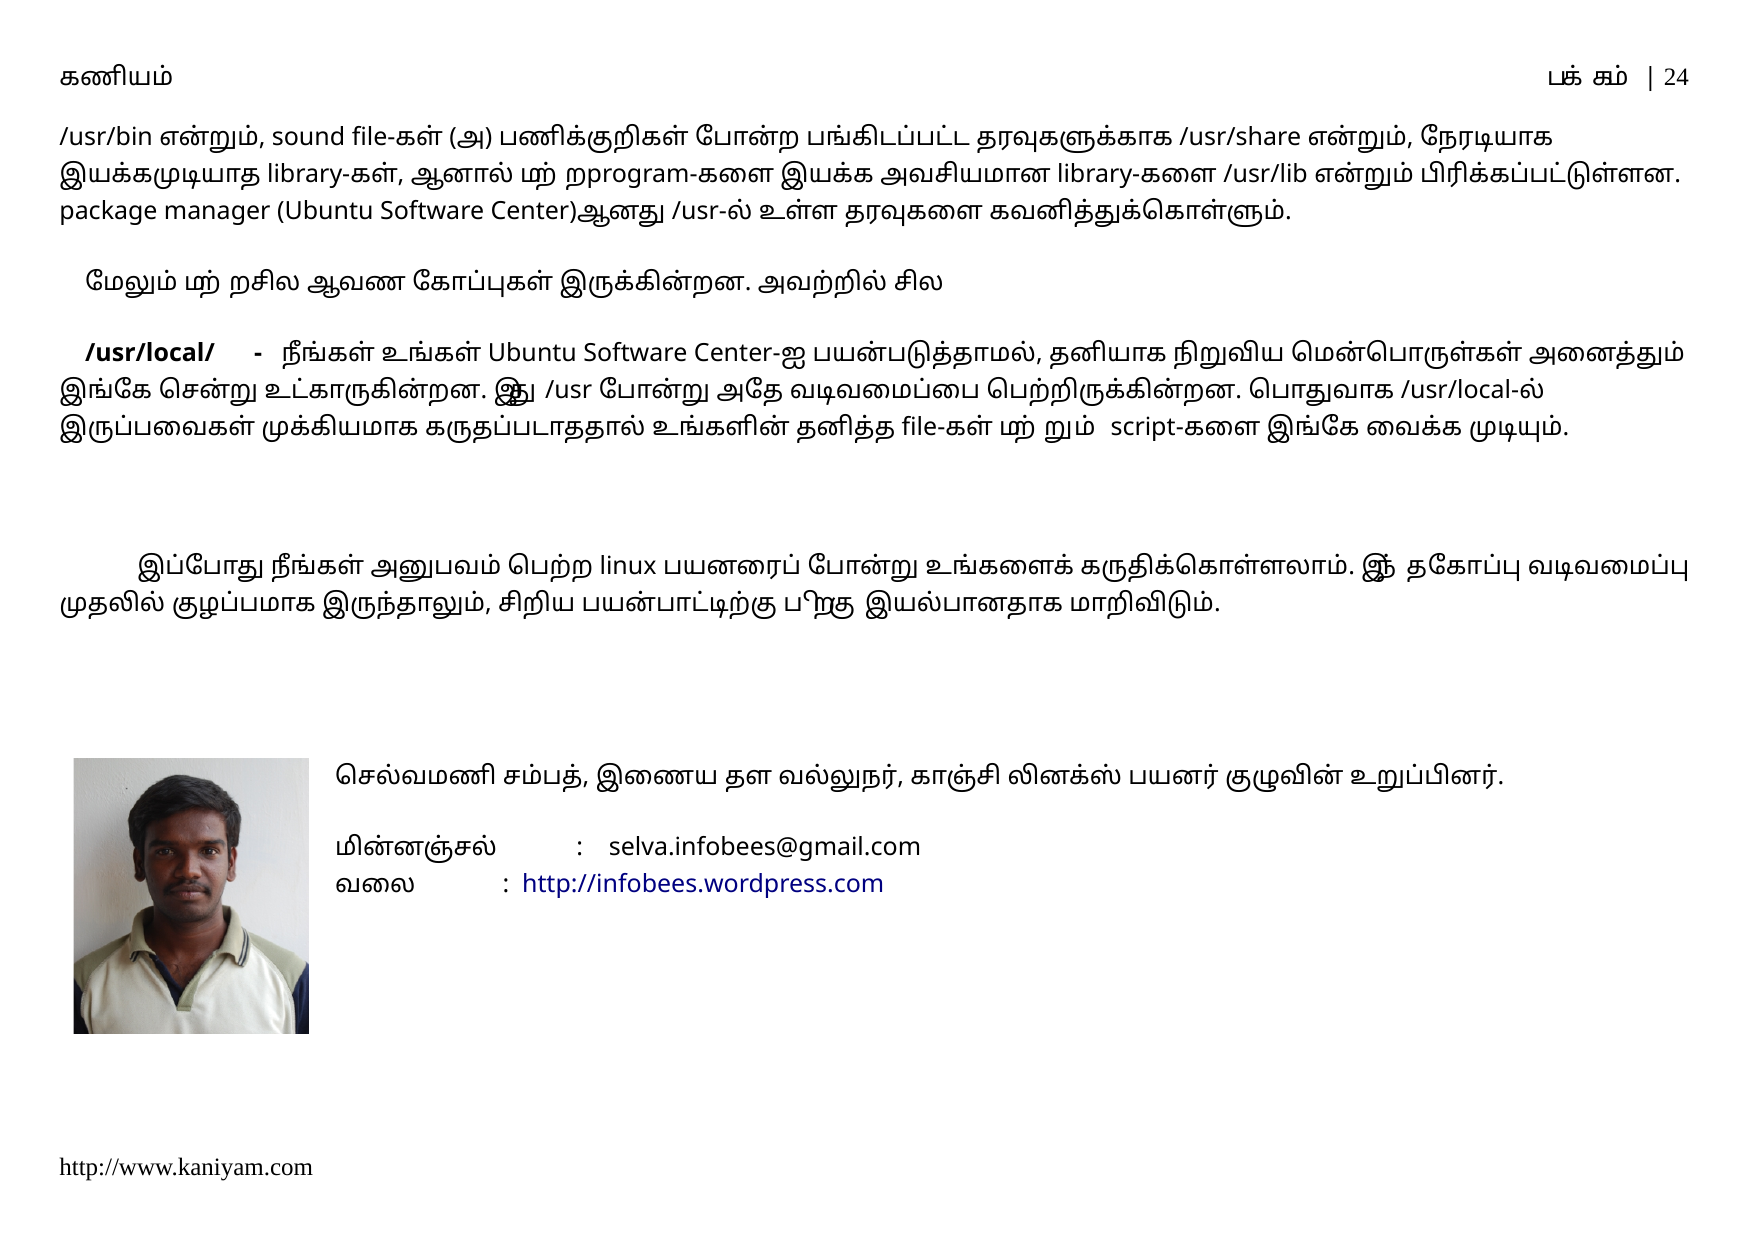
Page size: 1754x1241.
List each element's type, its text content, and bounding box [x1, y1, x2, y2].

text /usr/bin என்றும், sound file-கள் (அ) பணிக்குறிகள் போன்ற பங்கிடப்பட்ட தரவுகளுக்காக /usr/share என்றும், நேரடியாக இயக்கமுடியாத library-கள், ஆனால் மற்ற program-களை இயக்க அவசியமான library-களை /usr/lib என்றும் பிரிக்கப்பட்டுள்ளன. package manager (Ubuntu Software Center)ஆனது /usr-ல் உள்ள தரவுகளை கவனித்துக்கொள்ளும். [59, 118, 1695, 229]
text இப்போது நீங்கள் அனுபவம் பெற்ற linux பயனரைப் போன்று உங்களைக் கருதிக்கொள்ளலாம். இந்த கோப்பு வடிவமைப்பு முதலில் குழப்பமாக இருந்தாலும், சிறிய பயன்பாட்டிற்கு பிறகு இயல்பானதாக மாறிவிடும். [59, 548, 1695, 622]
text செல்வமணி சம்பத், இணைய தள வல்லுநர், காஞ்சி லினக்ஸ் பயனர் குழுவின் உறுப்பினர். [309, 758, 1695, 795]
text வலை : http://infobees.wordpress.com [309, 866, 1695, 903]
text மேலும் மற்ற சில ஆவண கோப்புகள் இருக்கின்றன. அவற்றில் சில [59, 263, 1695, 301]
picture [73, 758, 309, 1034]
text மின்னஞ்சல் : selva.infobees@gmail.com [309, 829, 1695, 866]
text /usr/local/ - நீங்கள் உங்கள் Ubuntu Software Center-ஐ பயன்படுத்தாமல், தனியாக நிறுவிய மென்பொருள்கள் அனைத்தும் இங்கே சென்று உட்காருகின்றன. இது /usr போன்று அதே வடிவமைப்பை பெற்றிருக்கின்றன. பொதுவாக /usr/local-ல் இருப்பவைகள் முக்கியமாக கருதப்படாததால் உங்களின் தனித்த file-கள் மற்றும் script-களை இங்கே வைக்க முடியும். [59, 334, 1695, 446]
